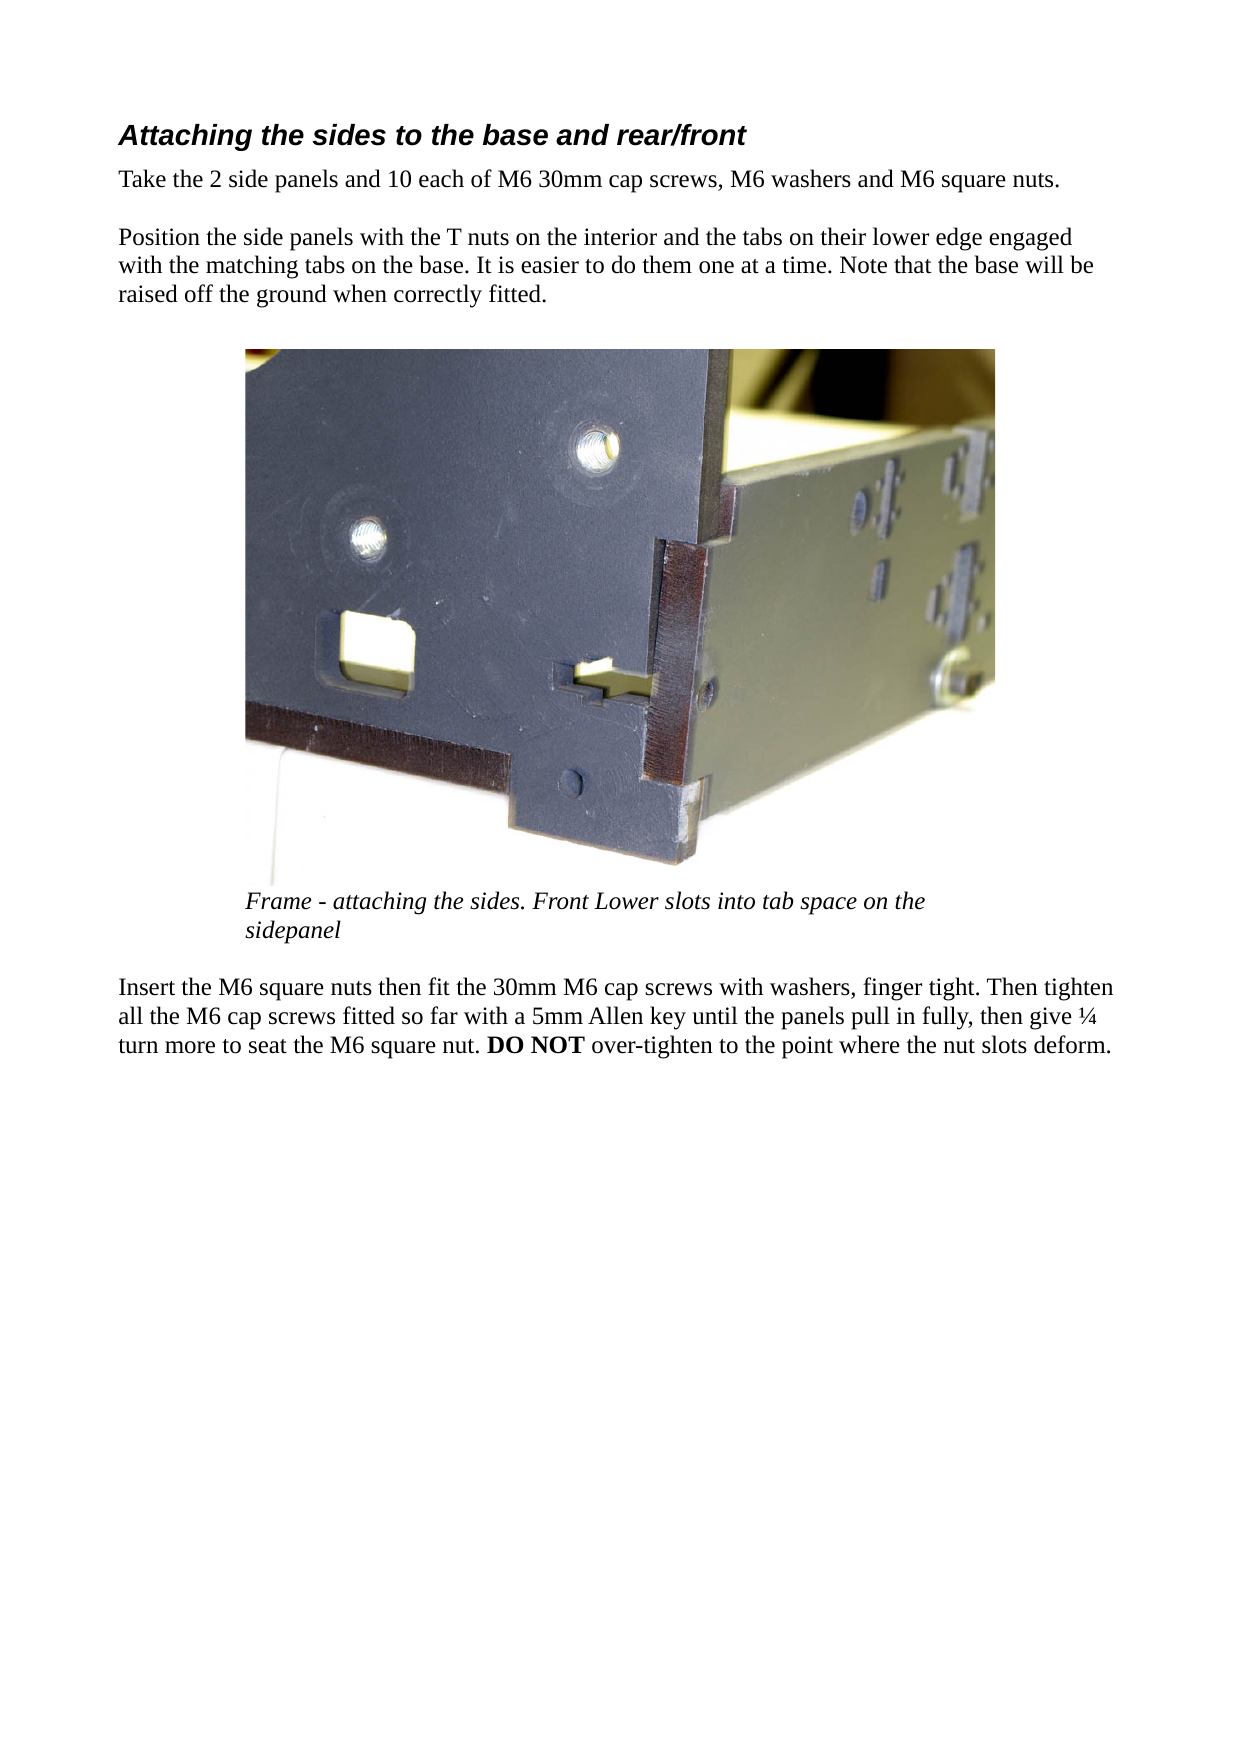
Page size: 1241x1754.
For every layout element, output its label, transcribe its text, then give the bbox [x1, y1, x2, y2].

text Insert the M6 square nuts then fit the 30mm M6 cap screws with washers, finger tight. Then tighten all the M6 cap screws fitted so far with a 5mm Allen key until the panels pull in fully, then give ¼ turn more to seat the M6 square nut. DO NOT over-tighten to the point where the nut slots deform. [118, 972, 1122, 1058]
text Position the side panels with the T nuts on the interior and the tabs on their lower edge engaged with the matching tabs on the base. It is easier to do them one at a time. Note that the base will be raised off the ground when correctly fitted. [118, 222, 1122, 308]
picture [245, 349, 996, 886]
text Frame - attaching the sides. Front Lower slots into tab space on the sidepanel [245, 886, 995, 943]
subtitle Attaching the sides to the base and rear/front [118, 118, 1122, 152]
text Take the 2 side panels and 10 each of M6 30mm cap screws, M6 washers and M6 square nuts. [118, 164, 1122, 193]
